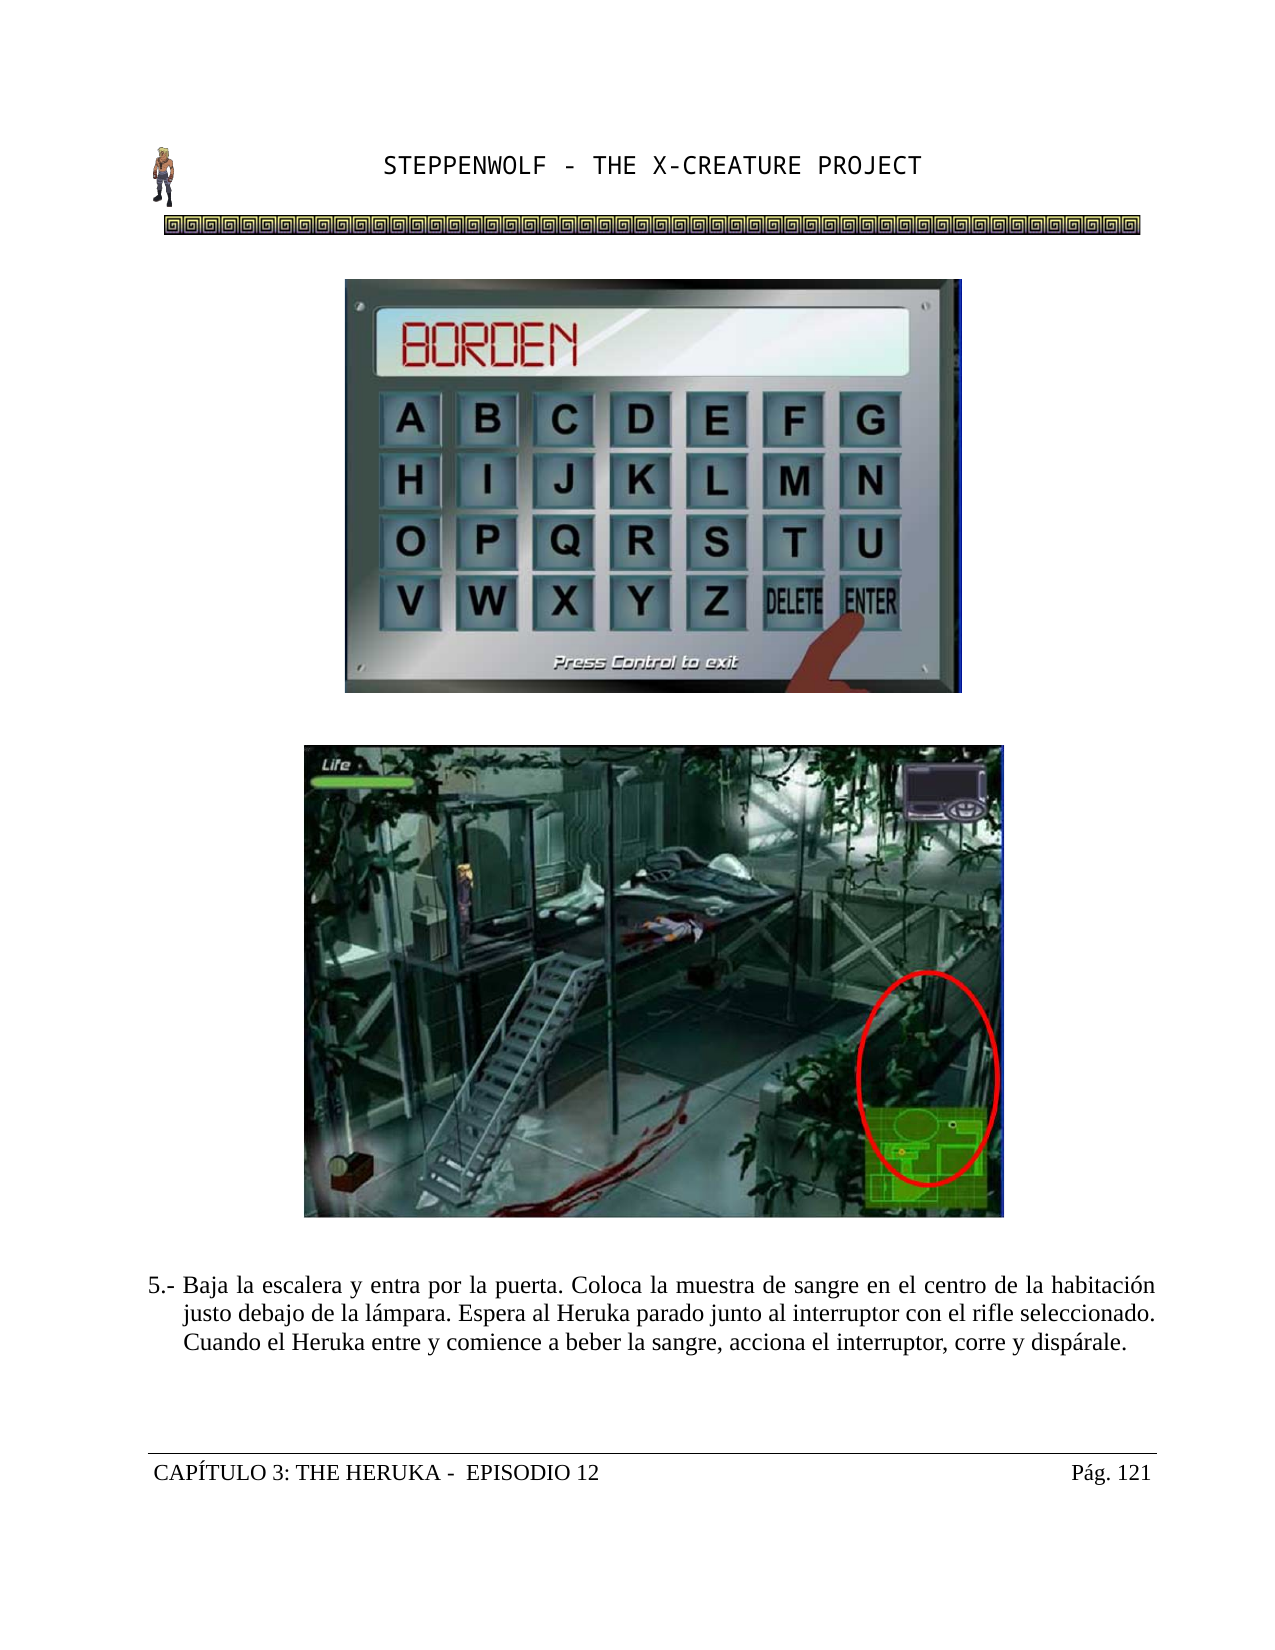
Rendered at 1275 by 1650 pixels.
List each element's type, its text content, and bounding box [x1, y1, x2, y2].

text 5.- Baja la escalera y entra por la puerta. Coloca la muestra de sangre en el centro de la habitación justo debajo de la lámpara. Espera al Heruka parado junto al interruptor con el rifle seleccionado. Cuando el Heruka entre y comience a beber la sangre, acciona el interruptor, corre y dispárale. [148, 1270, 1157, 1356]
picture [344, 279, 962, 693]
picture [303, 745, 1005, 1218]
picture [164, 215, 1141, 235]
picture [147, 147, 181, 207]
